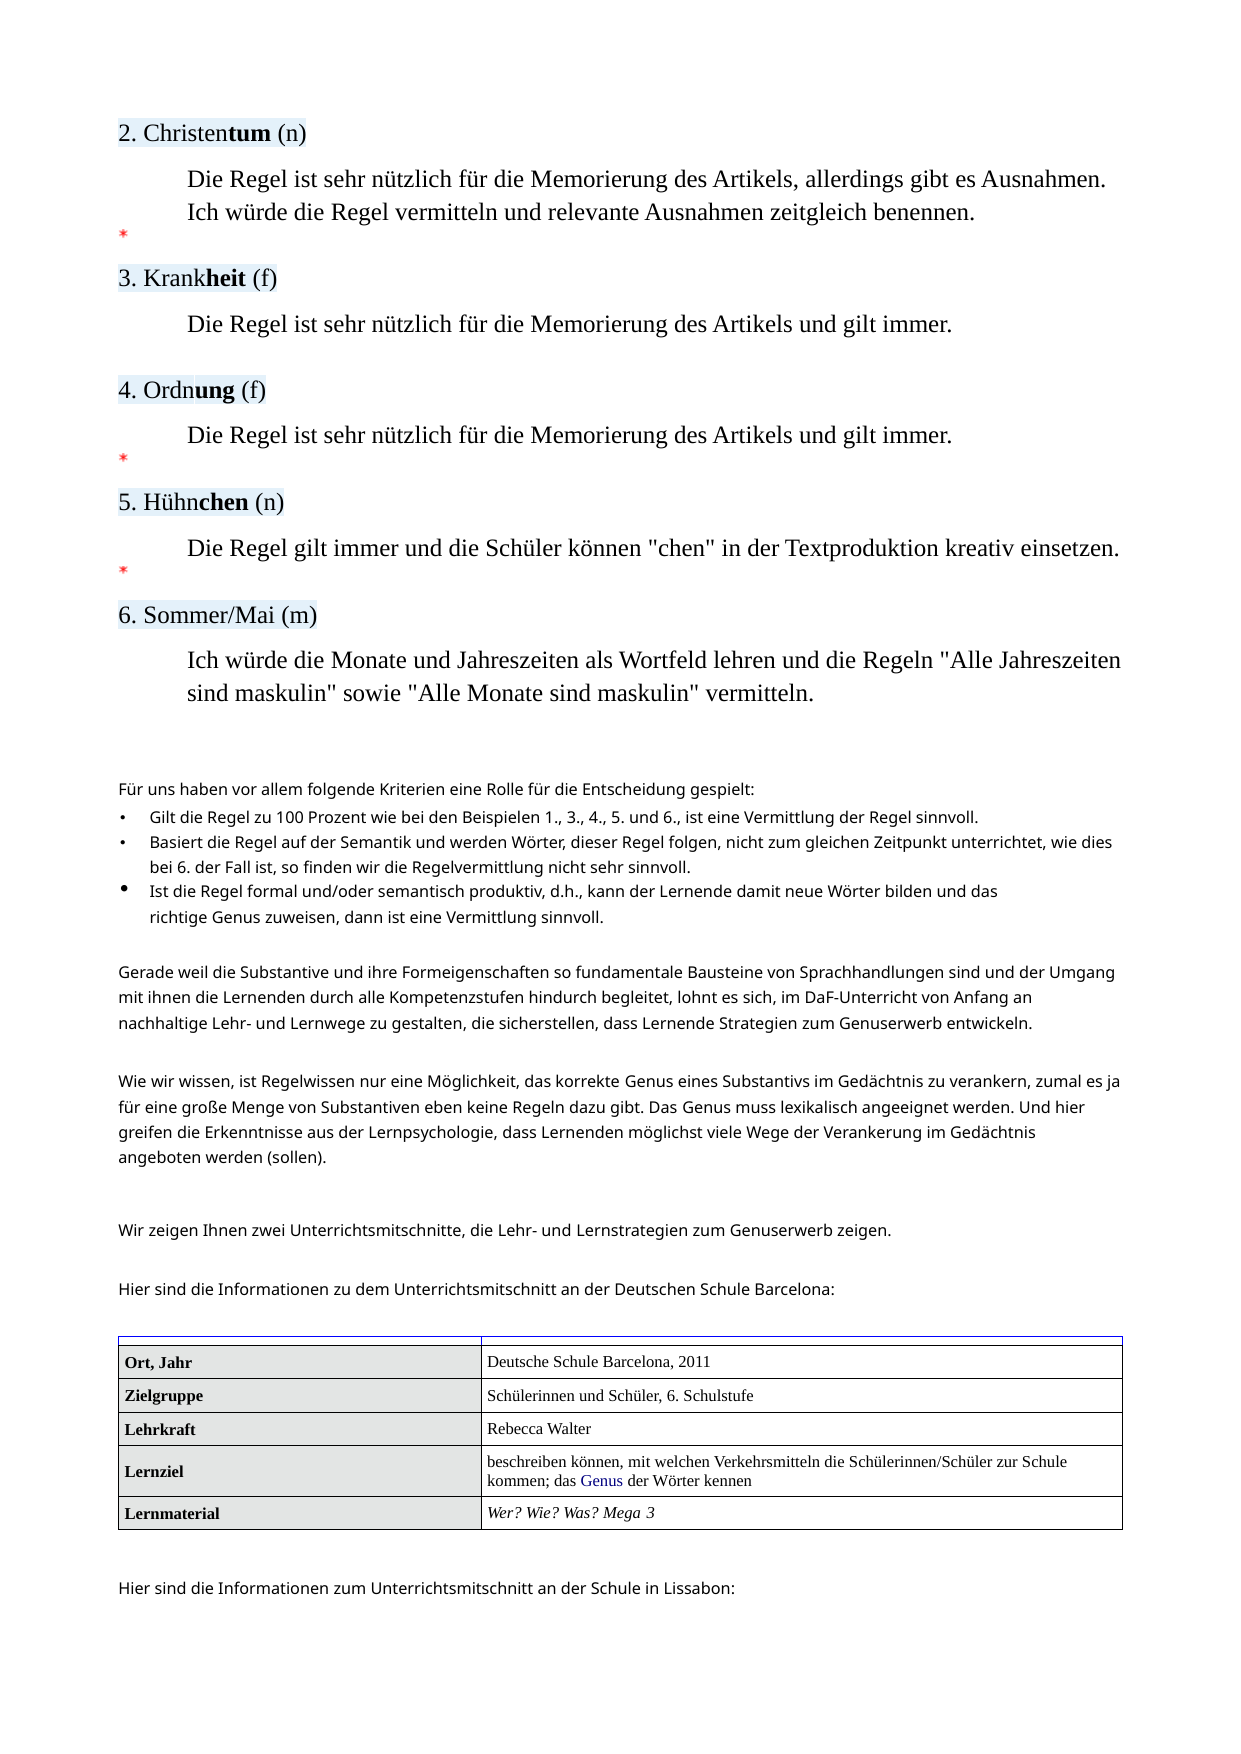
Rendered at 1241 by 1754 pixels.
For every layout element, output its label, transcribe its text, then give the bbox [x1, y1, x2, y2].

picture [118, 566, 129, 581]
text 4. Ordnung (f) [118, 375, 1122, 404]
table_cell Lernmaterial [119, 1497, 481, 1529]
text Die Regel ist sehr nützlich für die Memorierung des Artikels und gilt immer. [187, 421, 1122, 449]
text 5. Hühnchen (n) [118, 487, 1122, 516]
picture [118, 229, 129, 245]
table_header [482, 1337, 1122, 1345]
text Die Regel gilt immer und die Schüler können "chen" in der Textproduktion kreativ einsetzen. [187, 533, 1122, 562]
table_cell beschreiben können, mit welchen Verkehrsmitteln die Schülerinnen/Schüler zur Schule kommen; das Genus der Wörter kennen [482, 1446, 1122, 1496]
text Hier sind die Informationen zu dem Unterrichtsmitschnitt an der Deutschen Schule Barcelona: [118, 1278, 1122, 1300]
list Ist die Regel formal und/oder semantisch produktiv, d.h., kann der Lernende damit neue Wörter bilden und das richtige Genus zuweisen, dann ist eine Vermittlung sinnvoll. [120, 878, 1122, 928]
text Wir zeigen Ihnen zwei Unterrichtsmitschnitte, die Lehr- und Lernstrategien zum Genuserwerb zeigen. [118, 1219, 1122, 1242]
text Für uns haben vor allem folgende Kriterien eine Rolle für die Entscheidung gespielt: [118, 777, 1122, 800]
table_cell Deutsche Schule Barcelona, 2011 [482, 1346, 1122, 1378]
table_cell Lernziel [119, 1446, 481, 1496]
table_header [119, 1337, 481, 1345]
text Gerade weil die Substantive und ihre Formeigenschaften so fundamentale Bausteine von Sprachhandlungen sind und der Umgang mit ihnen die Lernenden durch alle Kompetenzstufen hindurch begleitet, lohnt es sich, im DaF-Unterricht von Anfang an nachhaltige Lehr- und Lernwege zu gestalten, die sicherstellen, dass Lernende Strategien zum Genuserwerb entwickeln. [118, 961, 1122, 1034]
table_cell Lehrkraft [119, 1413, 481, 1445]
picture [118, 453, 129, 469]
text 6. Sommer/Mai (m) [118, 600, 1122, 629]
table_cell Ort, Jahr [119, 1346, 481, 1378]
text Die Regel ist sehr nützlich für die Memorierung des Artikels, allerdings gibt es Ausnahmen. Ich würde die Regel vermitteln und relevante Ausnahmen zeitgleich benennen. [187, 164, 1122, 225]
table_cell Schülerinnen und Schüler, 6. Schulstufe [482, 1379, 1122, 1412]
list Gilt die Regel zu 100 Prozent wie bei den Beispielen 1., 3., 4., 5. und 6., ist eine Vermittlung der Regel sinnvoll. [120, 803, 1122, 828]
list Basiert die Regel auf der Semantik und werden Wörter, dieser Regel folgen, nicht zum gleichen Zeitpunkt unterrichtet, wie dies bei 6. der Fall ist, so finden wir die Regelvermittlung nicht sehr sinnvoll. [120, 828, 1122, 878]
text 2. Christentum (n) [118, 118, 1122, 147]
table_cell Rebecca Walter [482, 1413, 1122, 1445]
table_cell Zielgruppe [119, 1379, 481, 1412]
table_cell Wer? Wie? Was? Mega 3 [482, 1497, 1122, 1529]
text Wie wir wissen, ist Regelwissen nur eine Möglichkeit, das korrekte Genus eines Substantivs im Gedächtnis zu verankern, zumal es ja für eine große Menge von Substantiven eben keine Regeln dazu gibt. Das Genus muss lexikalisch angeeignet werden. Und hier greifen die Erkenntnisse aus der Lernpsychologie, dass Lernenden möglichst viele Wege der Verankerung im Gedächtnis angeboten werden (sollen). [118, 1070, 1122, 1169]
text 3. Krankheit (f) [118, 263, 1122, 292]
text Ich würde die Monate und Jahreszeiten als Wortfeld lehren und die Regeln "Alle Jahreszeiten sind maskulin" sowie "Alle Monate sind maskulin" vermitteln. [187, 645, 1122, 707]
text Die Regel ist sehr nützlich für die Memorierung des Artikels und gilt immer. [187, 309, 1122, 338]
text Hier sind die Informationen zum Unterrichtsmitschnitt an der Schule in Lissabon: [118, 1577, 1122, 1599]
